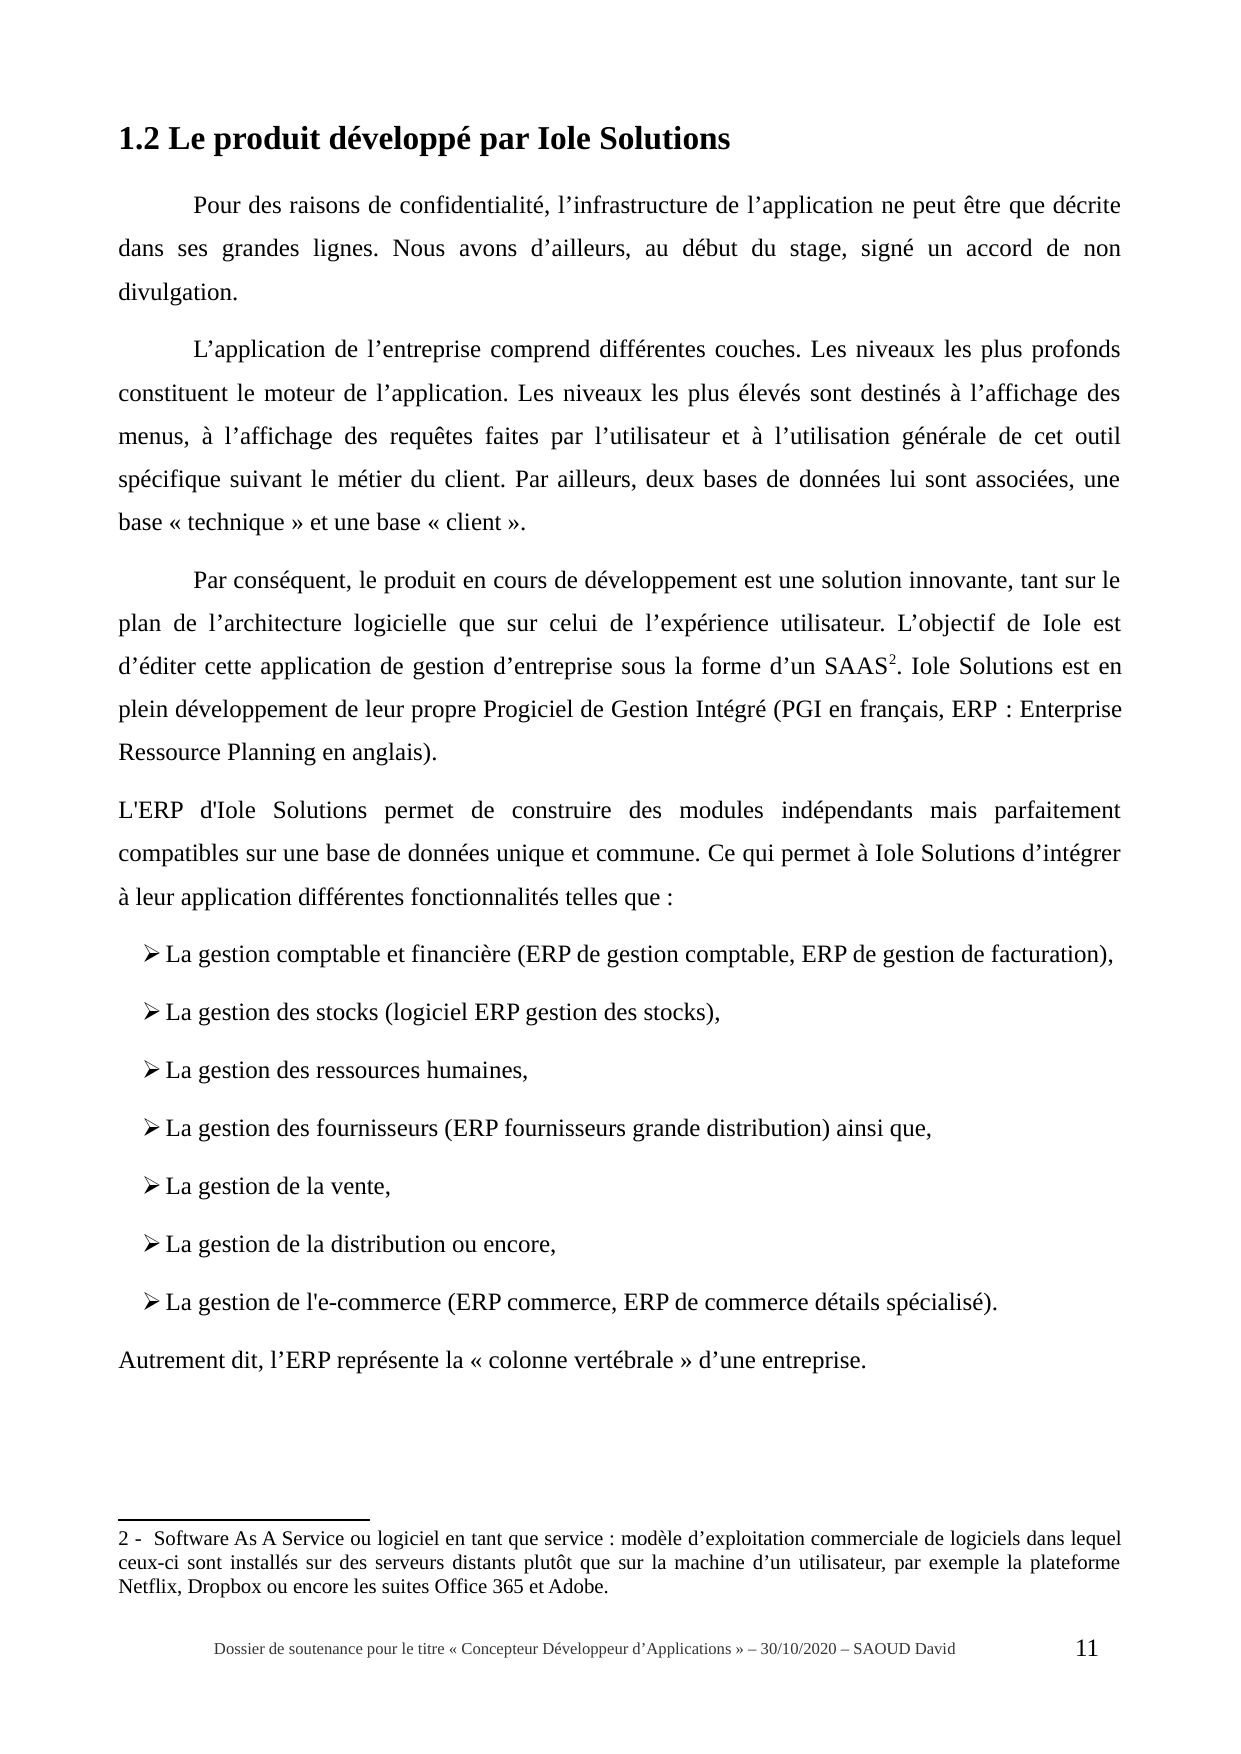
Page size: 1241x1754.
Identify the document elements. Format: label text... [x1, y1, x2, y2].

text Pour des raisons de confidentialité, l’infrastructure de l’application ne peut être que décrite dans ses grandes lignes. Nous avons d’ailleurs, au début du stage, signé un accord de non divulgation. [118, 190, 1122, 305]
text L'ERP d'Iole Solutions permet de construire des modules indépendants mais parfaitement compatibles sur une base de données unique et commune. Ce qui permet à Iole Solutions d’intégrer à leur application différentes fonctionnalités telles que : [118, 795, 1122, 910]
text - Software As A Service ou logiciel en tant que service : modèle d’exploitation commerciale de logiciels dans lequel ceux-ci sont installés sur des serveurs distants plutôt que sur la machine d’un utilisateur, par exemple la plateforme Netflix, Dropbox ou encore les suites Office 365 et Adobe. [118, 1526, 1122, 1598]
list La gestion de l'e-commerce (ERP commerce, ERP de commerce détails spécialisé). [142, 1287, 1122, 1316]
text L’application de l’entreprise comprend différentes couches. Les niveaux les plus profonds constituent le moteur de l’application. Les niveaux les plus élevés sont destinés à l’affichage des menus, à l’affichage des requêtes faites par l’utilisateur et à l’utilisation générale de cet outil spécifique suivant le métier du client. Par ailleurs, deux bases de données lui sont associées, une base « technique » et une base « client ». [118, 334, 1122, 536]
list La gestion comptable et financière (ERP de gestion comptable, ERP de gestion de facturation), [142, 939, 1122, 968]
list La gestion des ressources humaines, [142, 1055, 1122, 1084]
text Par conséquent, le produit en cours de développement est une solution innovante, tant sur le plan de l’architecture logicielle que sur celui de l’expérience utilisateur. L’objectif de Iole est d’éditer cette application de gestion d’entreprise sous la forme d’un SAAS. Iole Solutions est en plein développement de leur propre Progiciel de Gestion Intégré (PGI en français, ERP : Enterprise Ressource Planning en anglais). [118, 565, 1122, 766]
text Autrement dit, l’ERP représente la « colonne vertébrale » d’une entreprise. [118, 1345, 1122, 1374]
list La gestion de la distribution ou encore, [142, 1229, 1122, 1258]
list La gestion des fournisseurs (ERP fournisseurs grande distribution) ainsi que, [142, 1113, 1122, 1142]
list La gestion de la vente, [142, 1171, 1122, 1200]
list La gestion des stocks (logiciel ERP gestion des stocks), [142, 997, 1122, 1026]
subtitle 1.2 Le produit développé par Iole Solutions [118, 118, 1122, 156]
